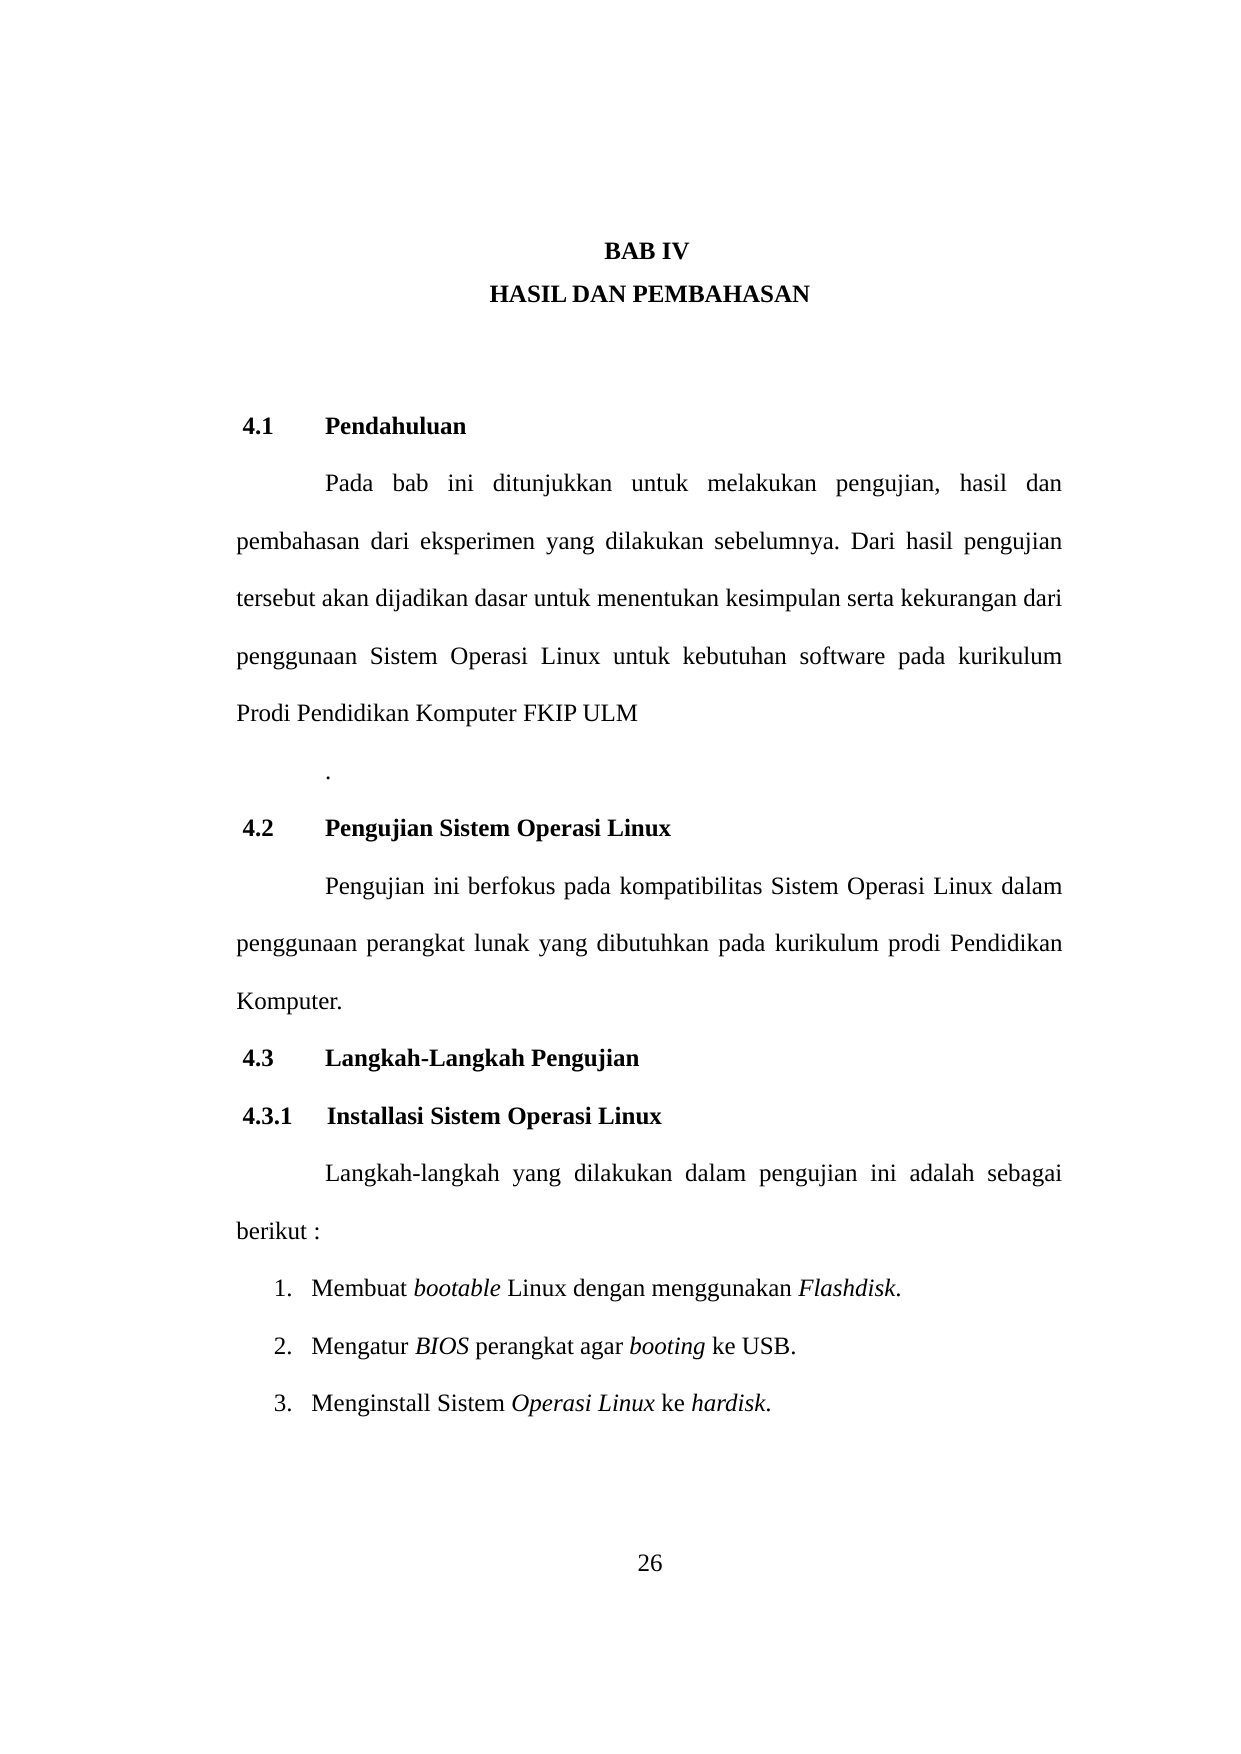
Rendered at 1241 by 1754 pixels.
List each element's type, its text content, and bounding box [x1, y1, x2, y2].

list Mengatur BIOS perangkat agar booting ke USB. [274, 1331, 1063, 1360]
list Menginstall Sistem Operasi Linux ke hardisk. [274, 1388, 1063, 1417]
subtitle Pengujian Sistem Operasi Linux [236, 813, 1063, 842]
subtitle Hasil Dan Pembahasan [236, 236, 1063, 308]
text . [236, 756, 1063, 785]
text Pengujian ini berfokus pada kompatibilitas Sistem Operasi Linux dalam penggunaan perangkat lunak yang dibutuhkan pada kurikulum prodi Pendidikan Komputer. [236, 871, 1063, 1015]
subtitle Installasi Sistem Operasi Linux [236, 1101, 1063, 1130]
text Pada bab ini ditunjukkan untuk melakukan pengujian, hasil dan pembahasan dari eksperimen yang dilakukan sebelumnya. Dari hasil pengujian tersebut akan dijadikan dasar untuk menentukan kesimpulan serta kekurangan dari penggunaan Sistem Operasi Linux untuk kebutuhan software pada kurikulum Prodi Pendidikan Komputer FKIP ULM [236, 468, 1063, 727]
list Membuat bootable Linux dengan menggunakan Flashdisk. [274, 1273, 1063, 1302]
text Langkah-langkah yang dilakukan dalam pengujian ini adalah sebagai berikut : [236, 1158, 1063, 1245]
subtitle Pendahuluan [236, 411, 1063, 440]
subtitle Langkah-Langkah Pengujian [236, 1043, 1063, 1072]
